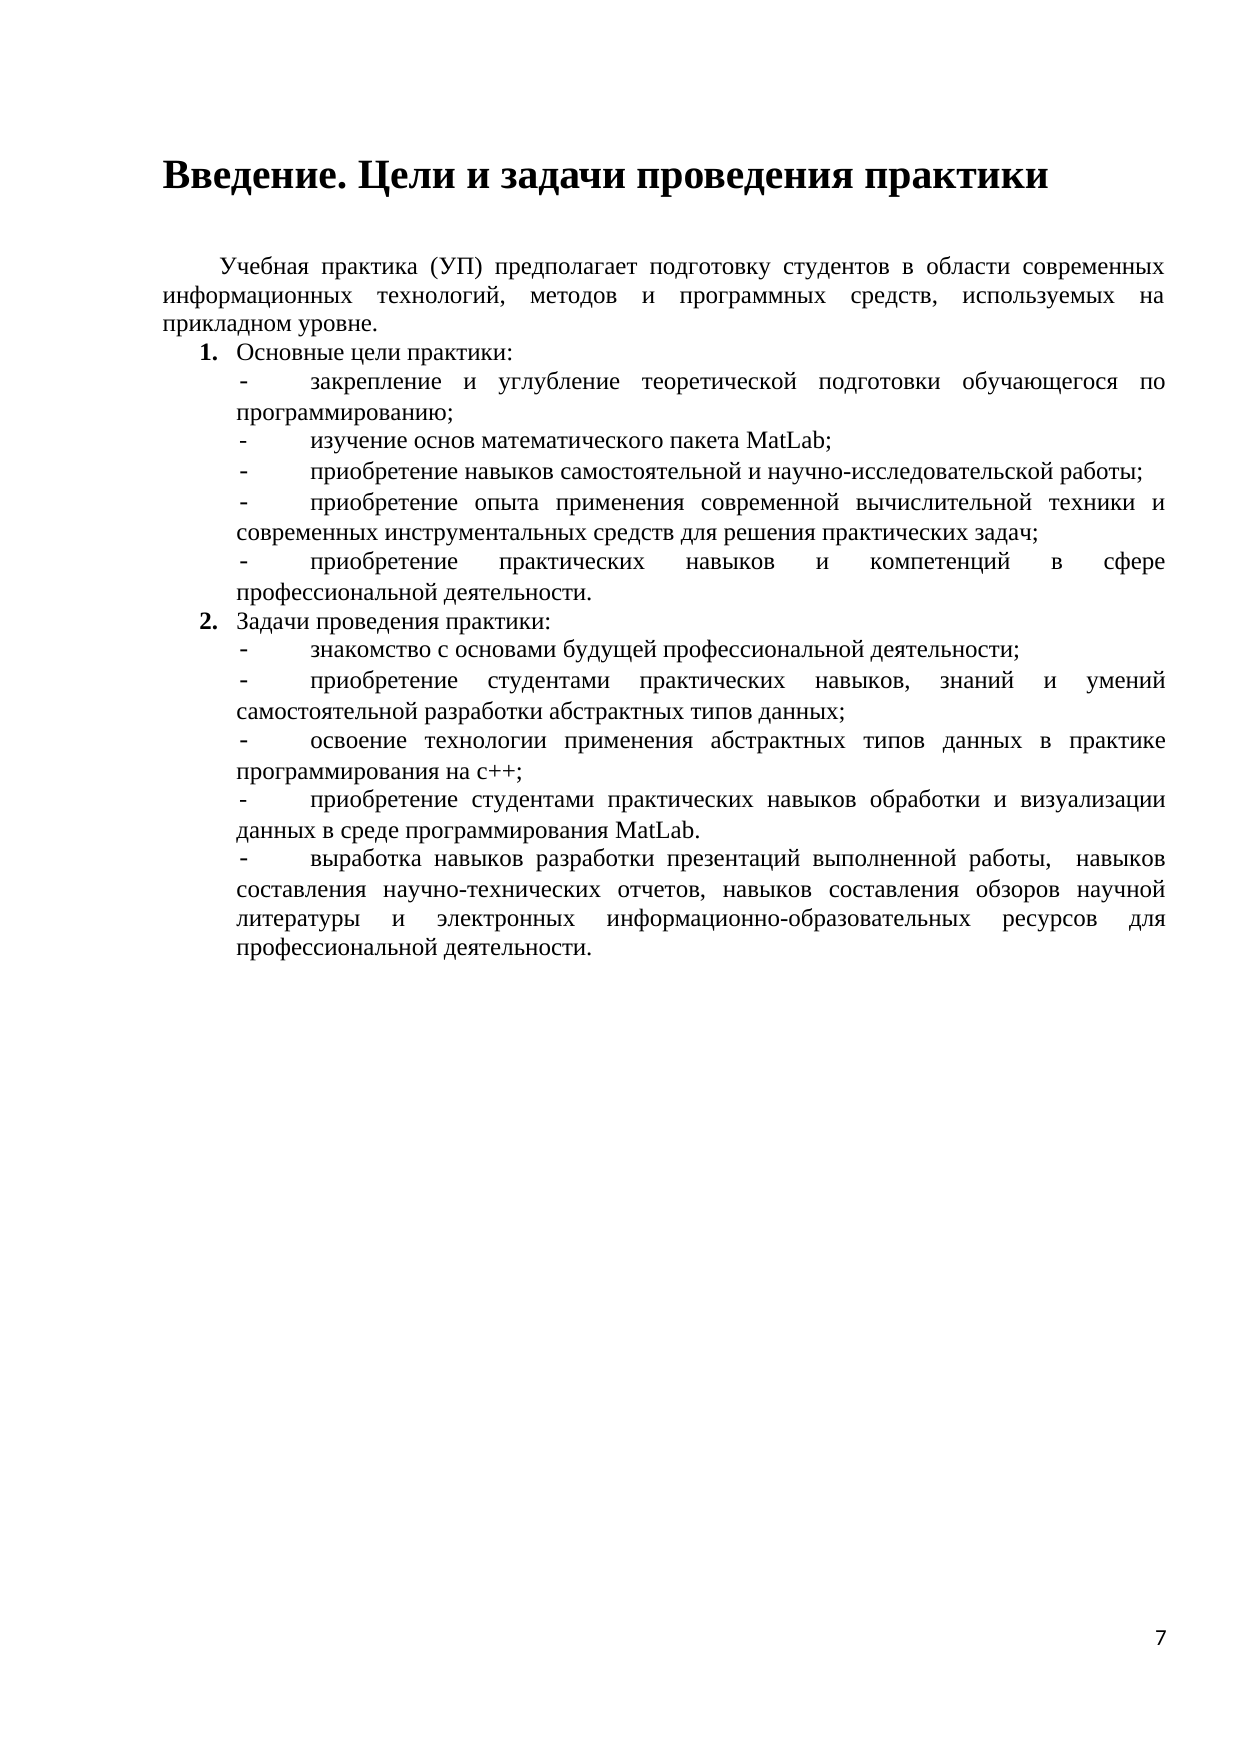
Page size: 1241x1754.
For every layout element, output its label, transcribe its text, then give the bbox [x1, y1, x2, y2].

list приобретение студентами практических навыков обработки и визуализации данных в среде программирования MatLab. [236, 784, 1166, 843]
list приобретение студентами практических навыков, знаний и умений самостоятельной разработки абстрактных типов данных; [236, 665, 1166, 725]
list Задачи проведения практики: [199, 606, 1166, 634]
subtitle Введение. Цели и задачи проведения практики [162, 150, 1166, 198]
list изучение основ математического пакета MatLab; [236, 426, 1166, 456]
list освоение технологии применения абстрактных типов данных в практике программирования на с++; [236, 725, 1166, 784]
list Основные цели практики: [199, 337, 1166, 366]
text Учебная практика (УП) предполагает подготовку студентов в области современных информационных технологий, методов и программных средств, используемых на прикладном уровне. [162, 251, 1165, 337]
list приобретение практических навыков и компетенций в сфере профессиональной деятельности. [236, 546, 1166, 606]
list выработка навыков разработки презентаций выполненной работы, навыков составления научно-технических отчетов, навыков составления обзоров научной литературы и электронных информационно-образовательных ресурсов для профессиональной деятельности. [236, 843, 1166, 961]
list закрепление и углубление теоретической подготовки обучающегося по программированию; [236, 366, 1166, 426]
list знакомство с основами будущей профессиональной деятельности; [236, 634, 1166, 665]
list приобретение опыта применения современной вычислительной техники и современных инструментальных средств для решения практических задач; [236, 487, 1166, 546]
list приобретение навыков самостоятельной и научно-исследовательской работы; [236, 456, 1166, 487]
